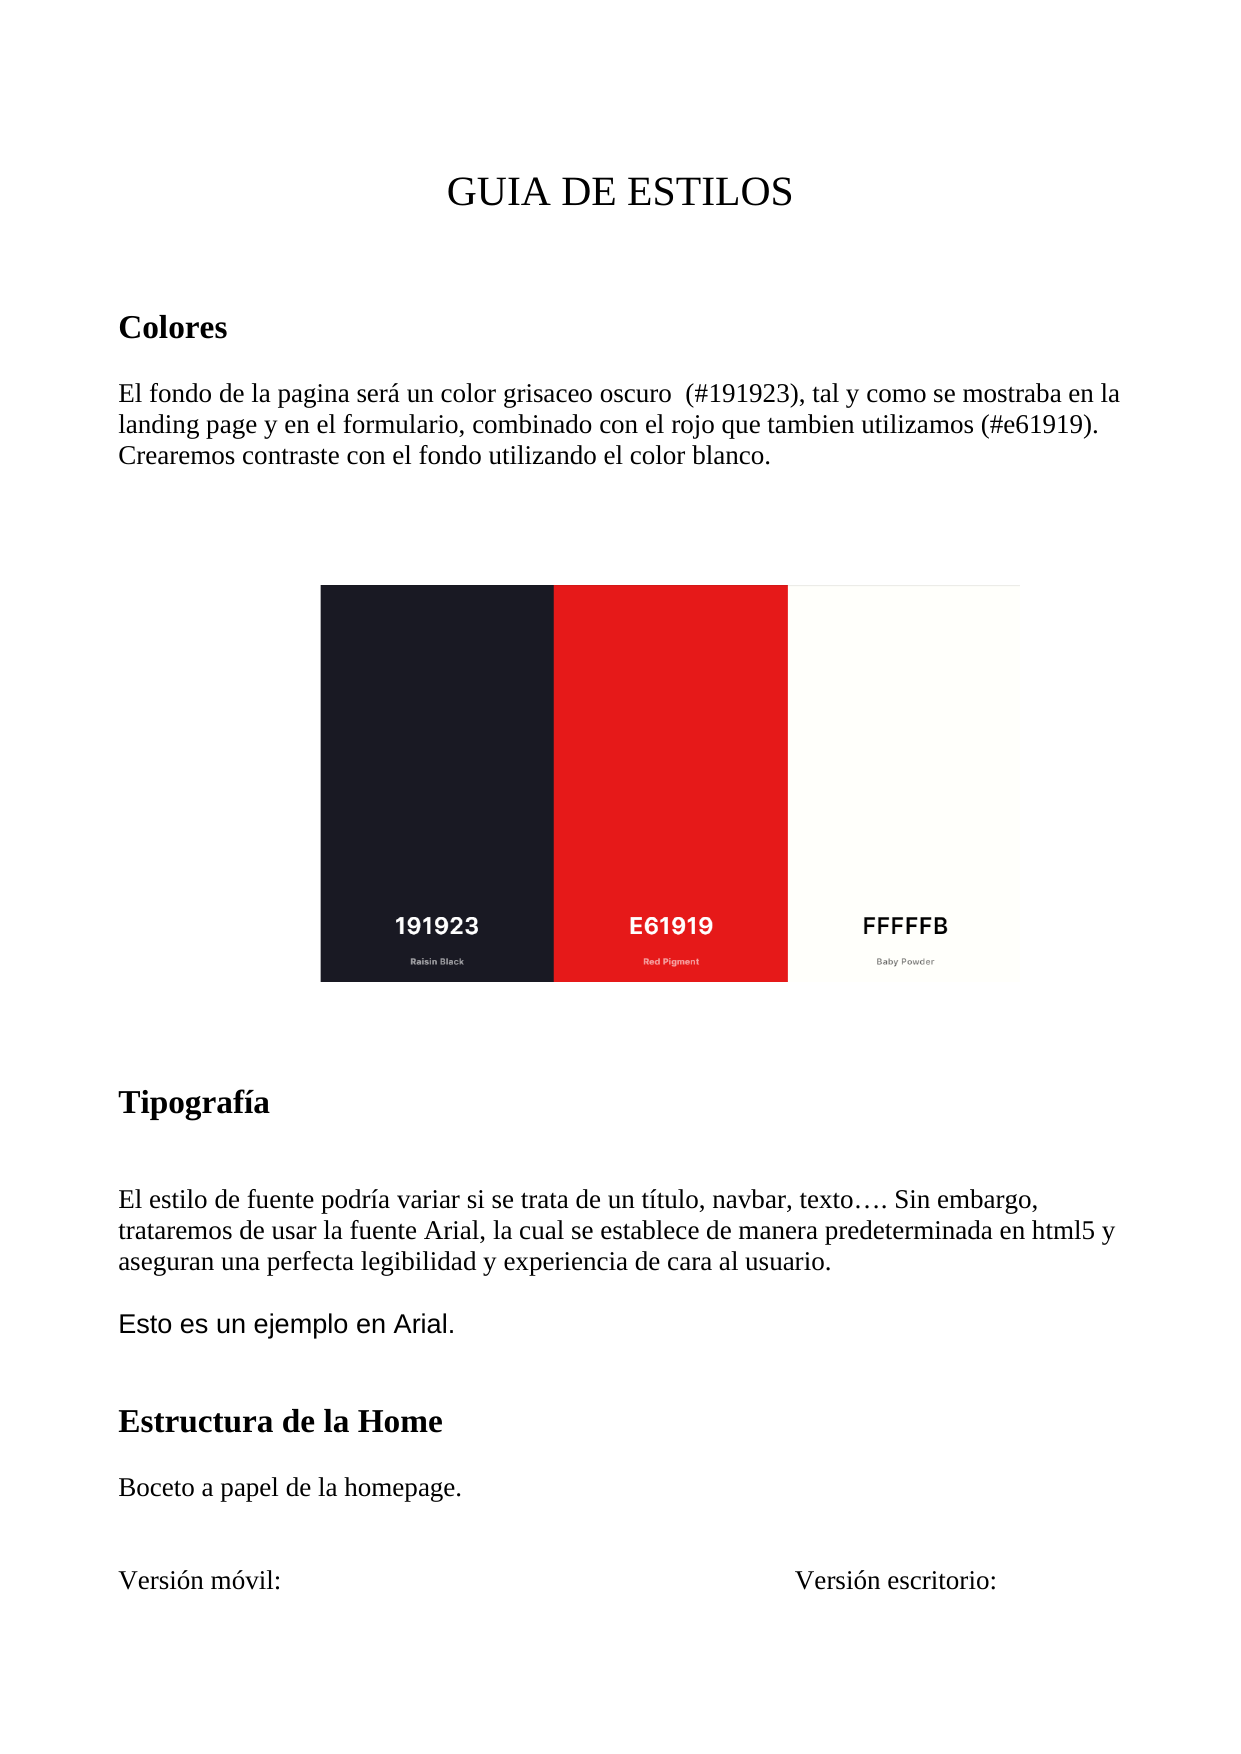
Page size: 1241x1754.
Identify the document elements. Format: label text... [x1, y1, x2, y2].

text Boceto a papel de la homepage. [118, 1471, 1122, 1502]
text Estructura de la Home [118, 1401, 1122, 1440]
text Esto es un ejemplo en Arial. [118, 1308, 1122, 1339]
text Crearemos contraste con el fondo utilizando el color blanco. [118, 439, 1122, 470]
text Versión móvil: Versión escritorio: [118, 1564, 1122, 1595]
text El estilo de fuente podría variar si se trata de un título, navbar, texto…. Sin embargo, trataremos de usar la fuente Arial, la cual se establece de manera predeterminada en html5 y aseguran una perfecta legibilidad y experiencia de cara al usuario. [118, 1183, 1122, 1276]
picture [320, 585, 1020, 982]
text GUIA DE ESTILOS [118, 166, 1122, 214]
text El fondo de la pagina será un color grisaceo oscuro (#191923), tal y como se mostraba en la landing page y en el formulario, combinado con el rojo que tambien utilizamos (#e61919). [118, 377, 1122, 439]
text Colores [118, 307, 1122, 346]
text Tipografía [118, 1082, 1122, 1121]
